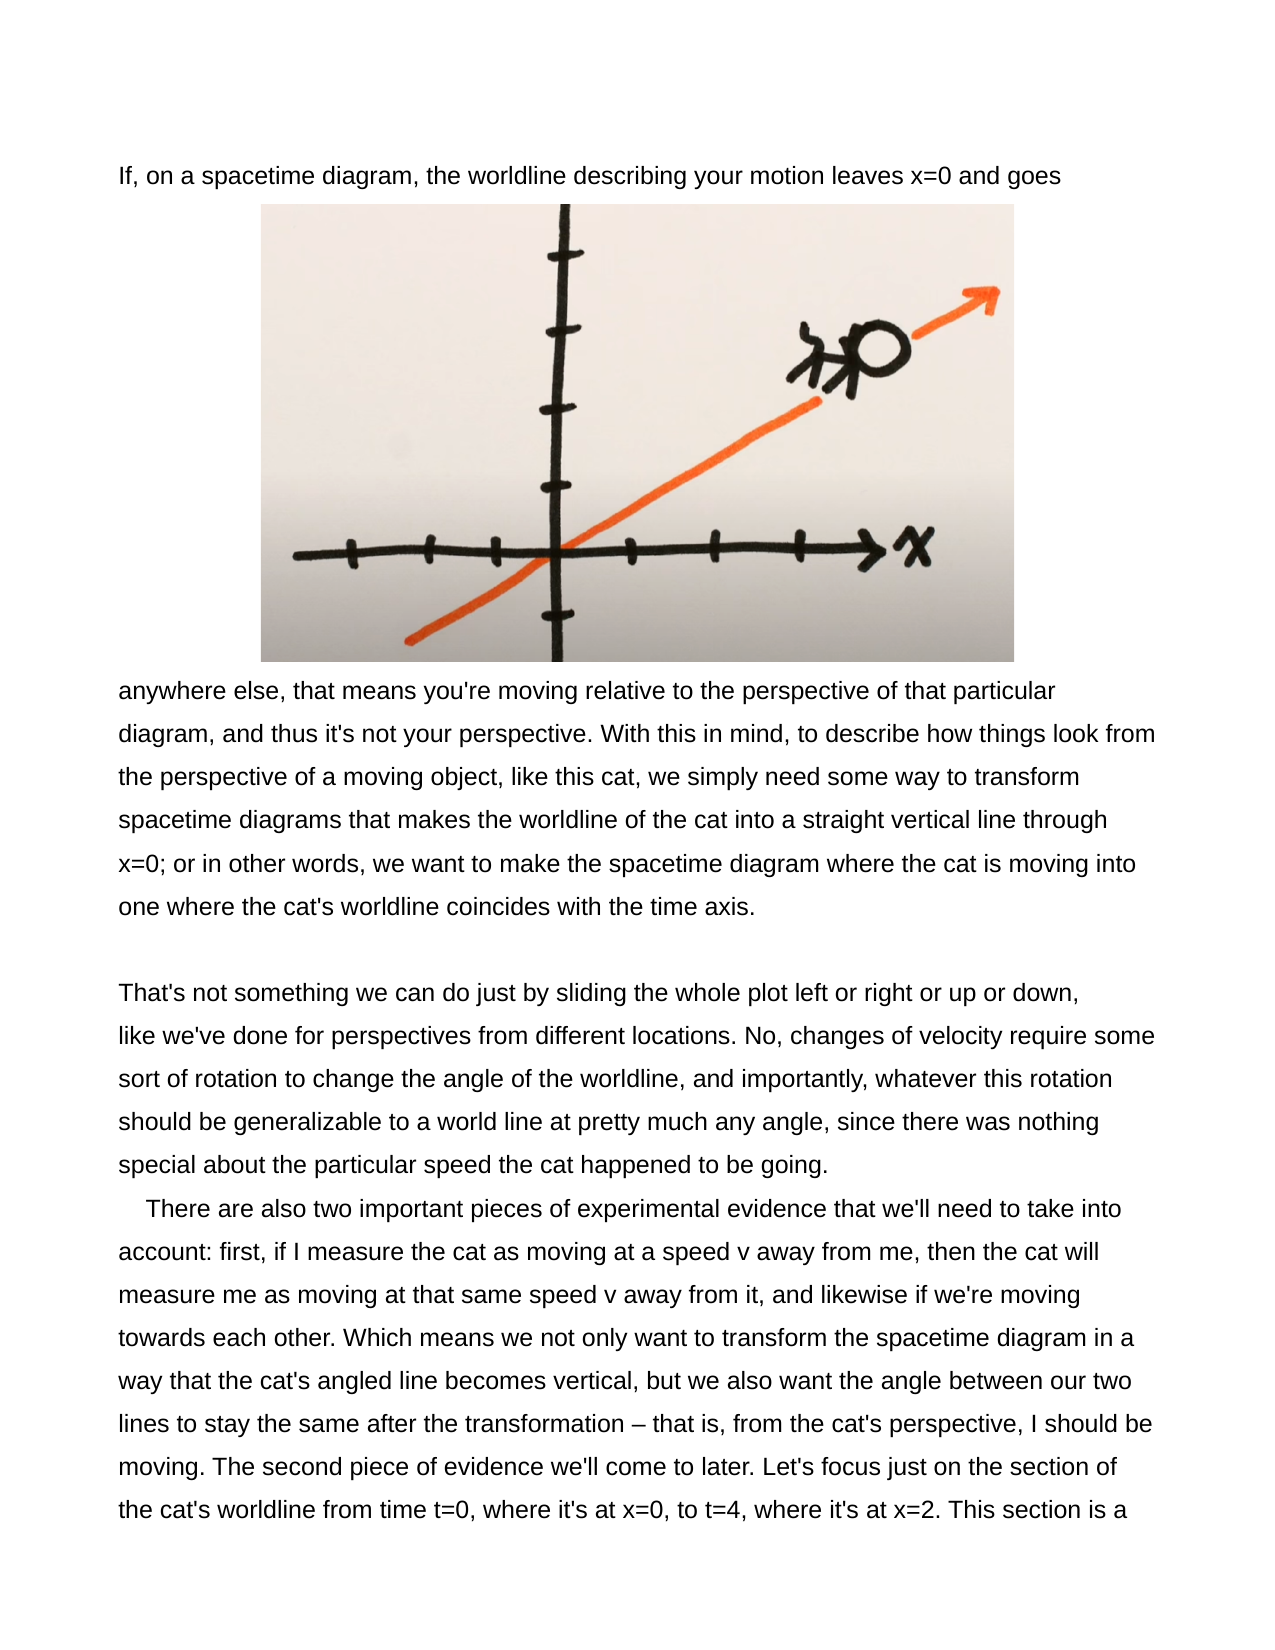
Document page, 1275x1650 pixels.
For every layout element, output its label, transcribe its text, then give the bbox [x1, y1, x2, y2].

text There are also two important pieces of experimental evidence that we'll need to take into account: first, if I measure the cat as moving at a speed v away from me, then the cat will measure me as moving at that same speed v away from it, and likewise if we're moving towards each other. Which means we not only want to transform the spacetime diagram in a way that the cat's angled line becomes vertical, but we also want the angle between our two lines to stay the same after the transformation – that is, from the cat's perspective, I should be [118, 1194, 1157, 1438]
picture [260, 204, 1015, 662]
text That's not something we can do just by sliding the whole plot left or right or up or down, [118, 978, 1157, 1007]
text moving. The second piece of evidence we'll come to later. Let's focus just on the section of the cat's worldline from time t=0, where it's at x=0, to t=4, where it's at x=2. This section is a [118, 1452, 1157, 1524]
text anywhere else, that means you're moving relative to the perspective of that particular diagram, and thus it's not your perspective. With this in mind, to describe how things look from the perspective of a moving object, like this cat, we simply need some way to transform spacetime diagrams that makes the worldline of the cat into a straight vertical line through x=0; or in other words, we want to make the spacetime diagram where the cat is moving into one where the cat's worldline coincides with the time axis. [118, 204, 1157, 921]
text If, on a spacetime diagram, the worldline describing your motion leaves x=0 and goes [118, 161, 1157, 190]
text like we've done for perspectives from different locations. No, changes of velocity require some sort of rotation to change the angle of the worldline, and importantly, whatever this rotation should be generalizable to a world line at pretty much any angle, since there was nothing special about the particular speed the cat happened to be going. [118, 1021, 1157, 1179]
